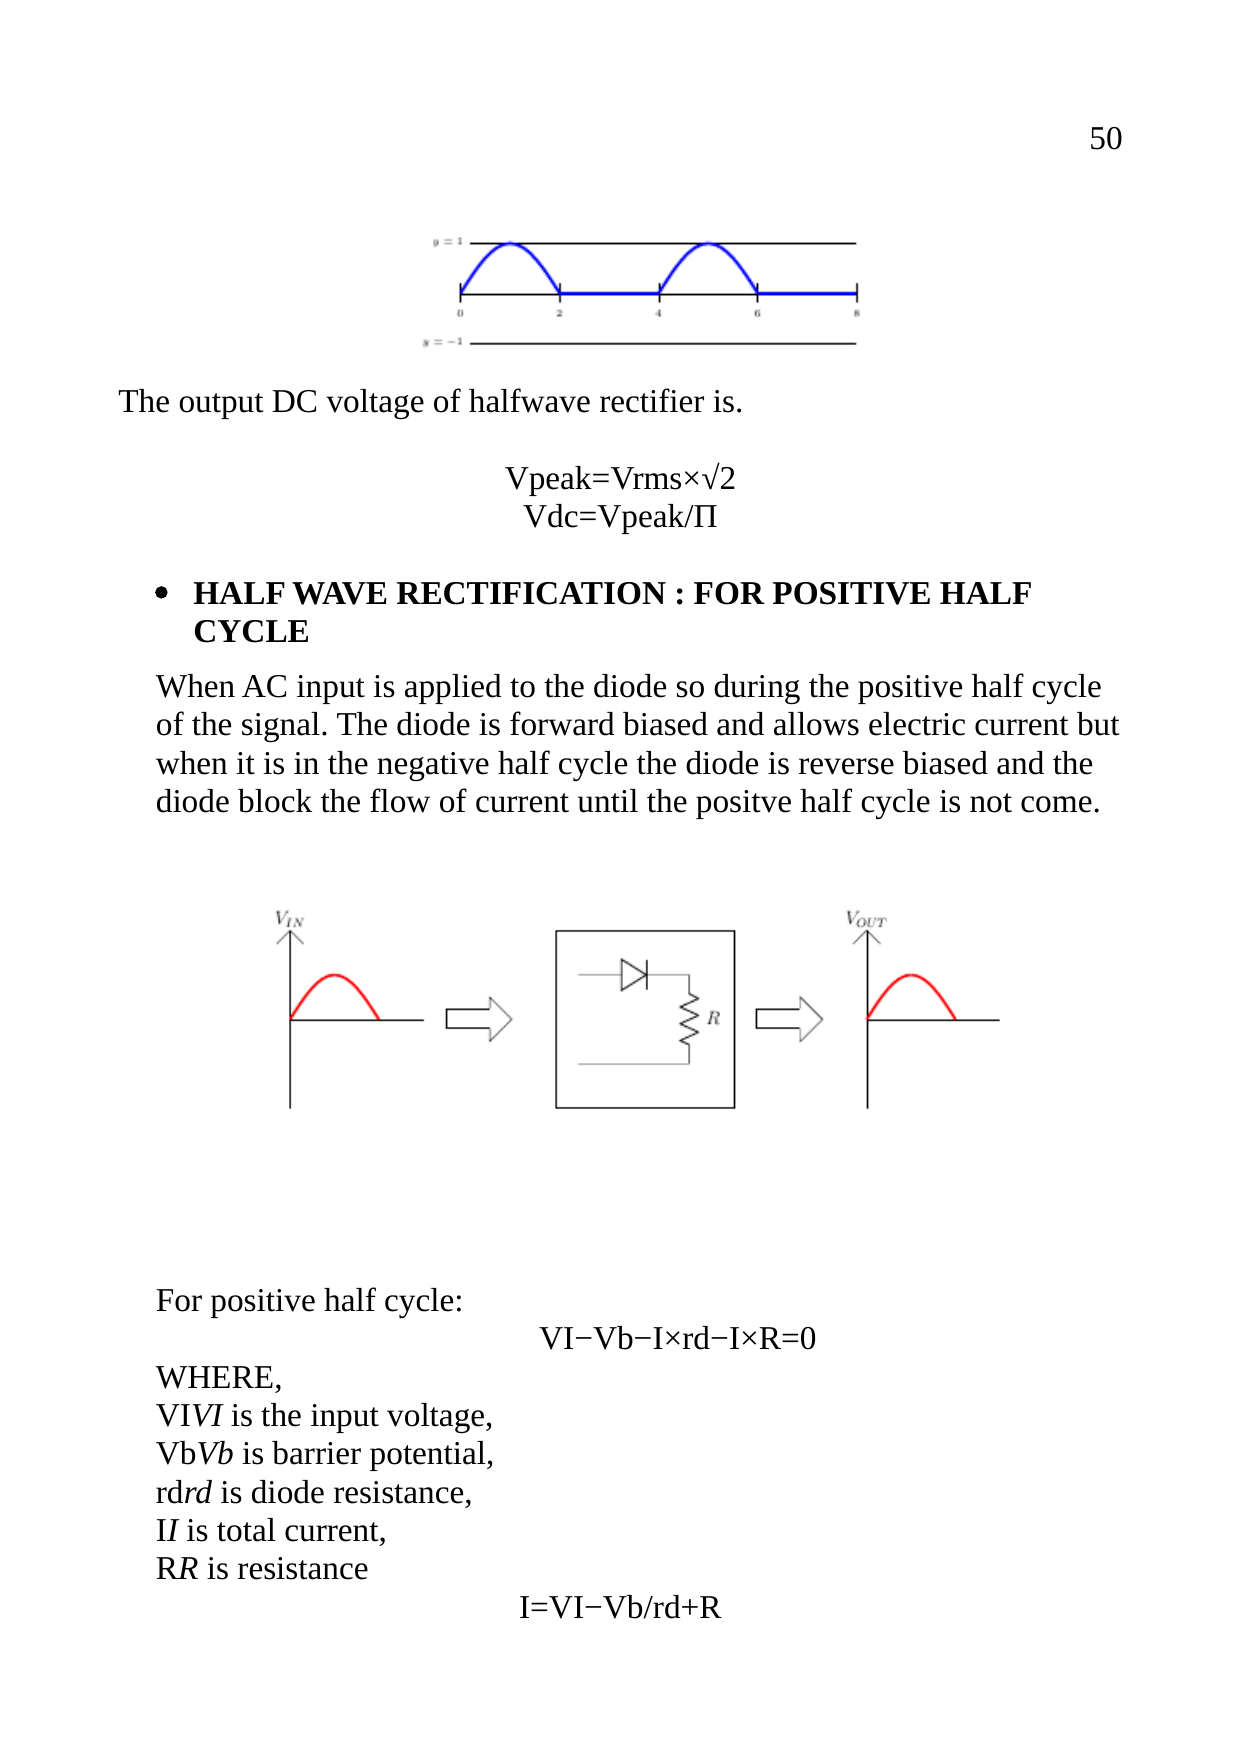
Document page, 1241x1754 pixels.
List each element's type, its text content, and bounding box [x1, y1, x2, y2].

text WHERE, VIVI is the input voltage, VbVb is barrier potential, rdrd is diode resistance, II is total current, RR is resistance [156, 1357, 1122, 1587]
picture [263, 896, 1011, 1120]
text VI−Vb−I×rd−I×R=0 [156, 1318, 1122, 1357]
text The output DC voltage of halfwave rectifier is. [118, 381, 1122, 419]
text When AC input is applied to the diode so during the positive half cycle of the signal. The diode is forward biased and allows electric current but when it is in the negative half cycle the diode is reverse biased and the diode block the flow of current until the positve half cycle is not come. [156, 666, 1122, 819]
text Vdc=Vpeak/Π [118, 496, 1122, 534]
text Vpeak=Vrms×√2 [118, 458, 1122, 496]
list HALF WAVE RECTIFICATION : FOR POSITIVE HALF CYCLE [156, 573, 1122, 649]
text I=VI−Vb/rd+R [118, 1587, 1122, 1625]
picture [418, 186, 888, 382]
text For positive half cycle: [156, 1280, 1122, 1318]
